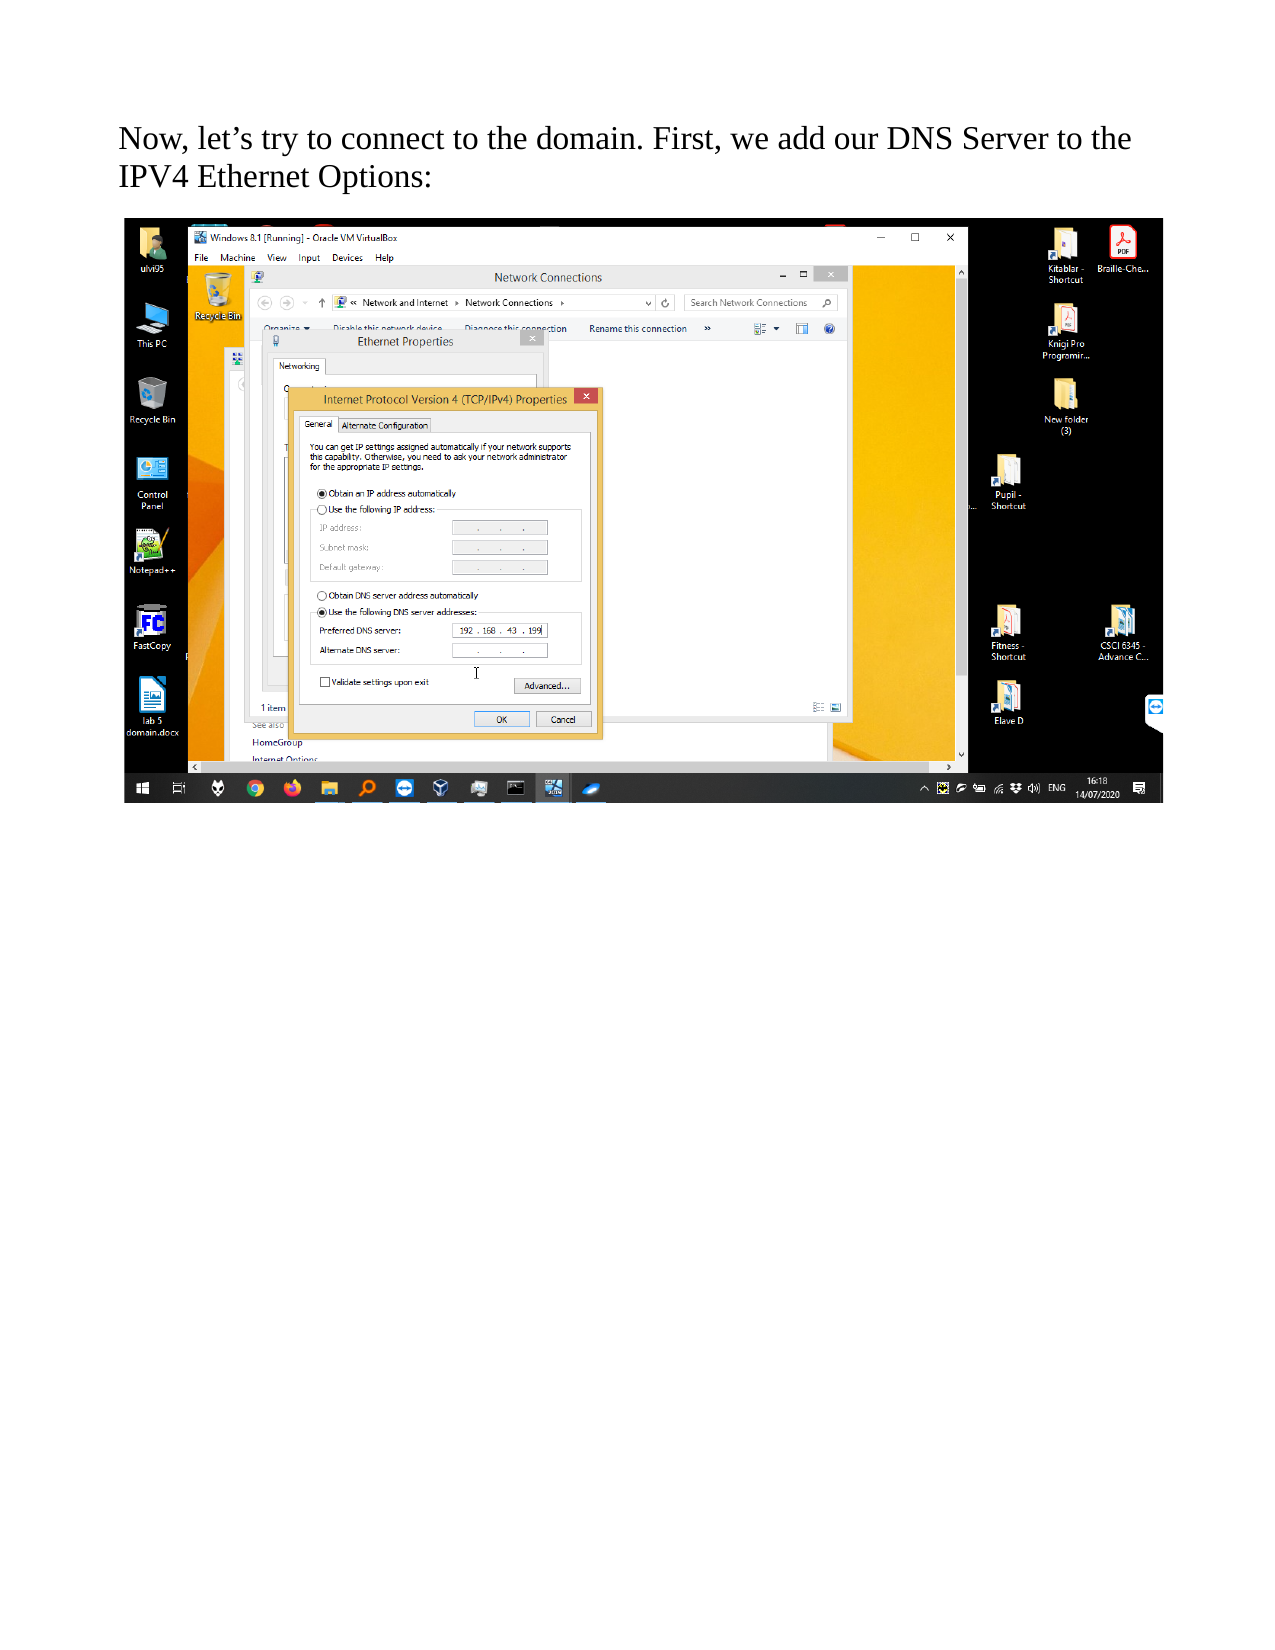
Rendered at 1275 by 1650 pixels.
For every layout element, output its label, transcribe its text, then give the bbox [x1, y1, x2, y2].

picture [124, 218, 1164, 803]
text Now, let’s try to connect to the domain. First, we add our DNS Server to the IPV4 Ethernet Options: [118, 118, 1157, 195]
